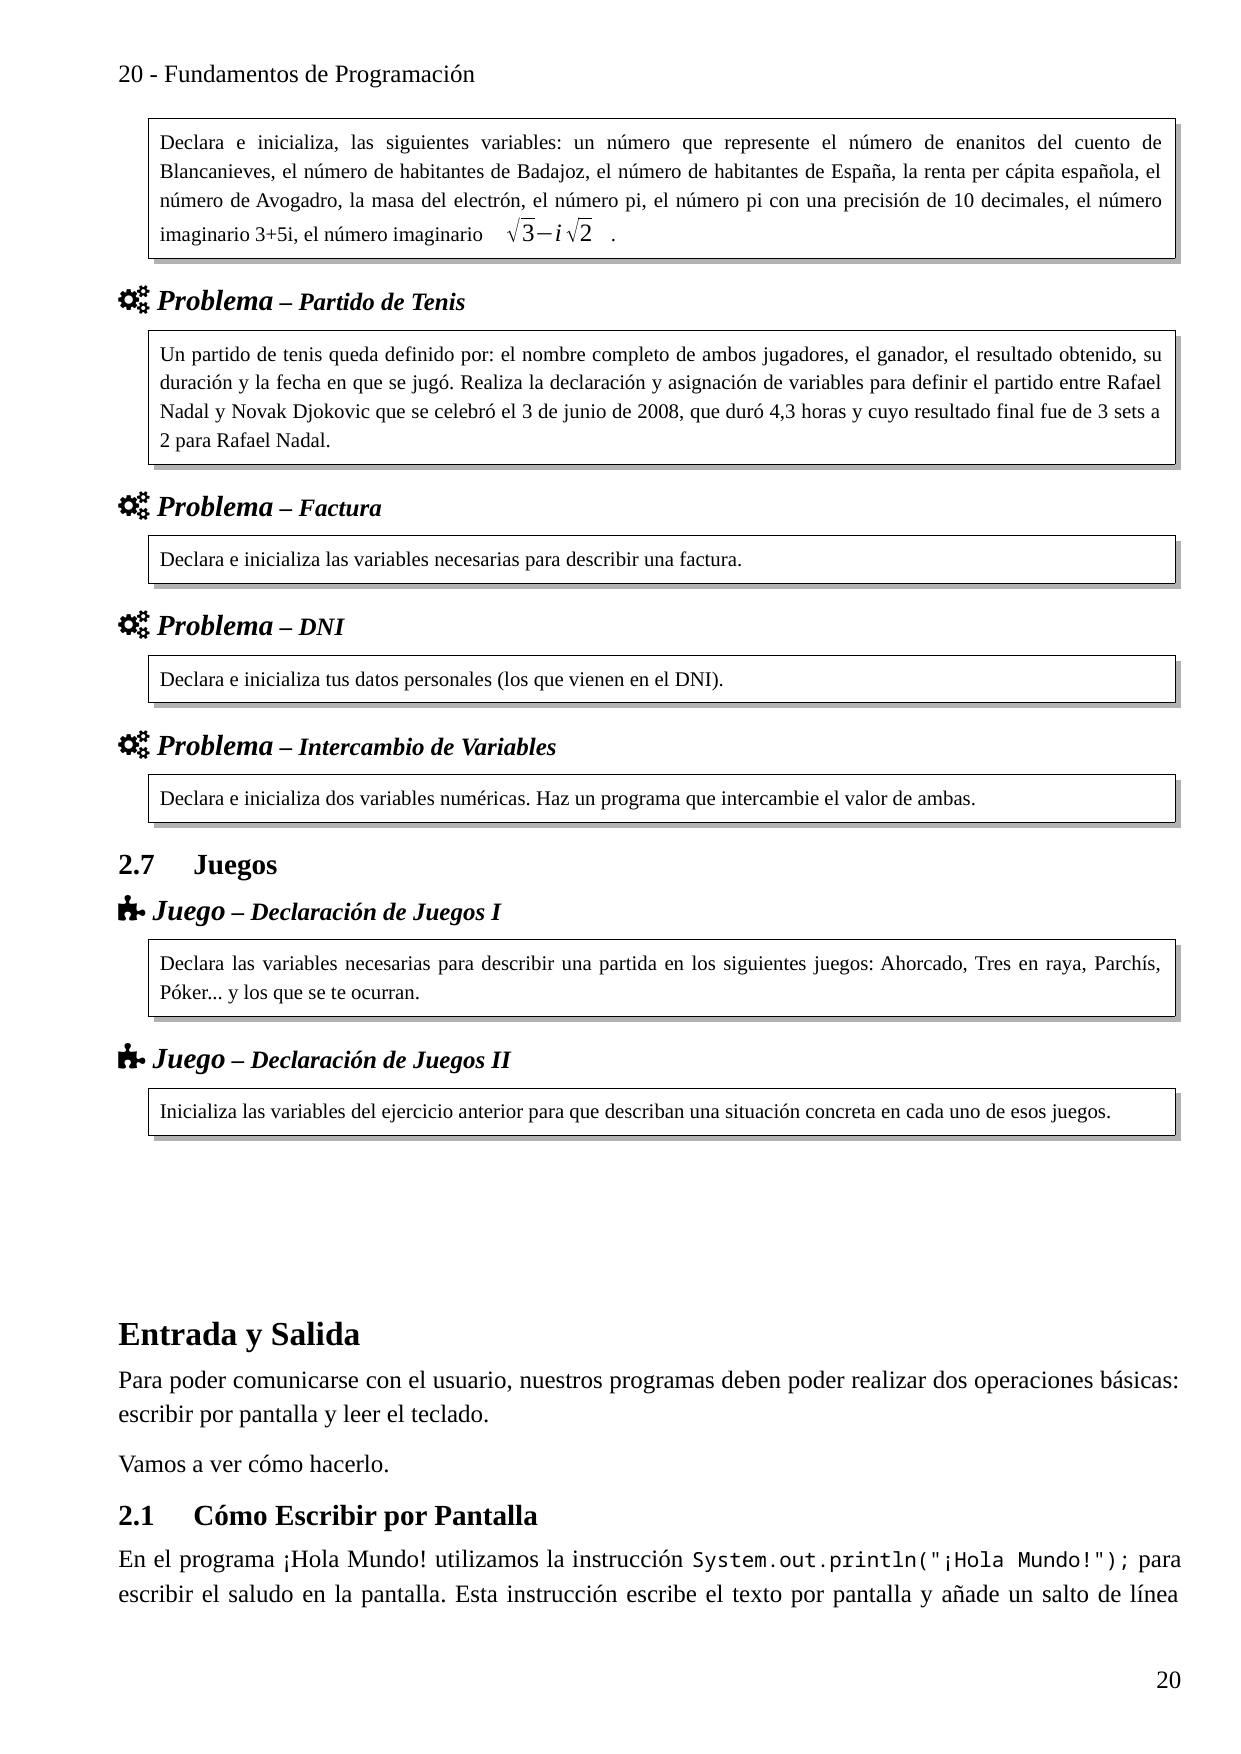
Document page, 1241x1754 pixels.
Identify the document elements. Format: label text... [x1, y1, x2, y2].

text  Juego – Declaración de Juegos II [118, 1041, 1181, 1075]
subtitle Juegos [118, 847, 1181, 881]
text  Problema – Partido de Tenis [118, 283, 1181, 317]
subtitle Cómo Escribir por Pantalla [118, 1498, 1181, 1531]
text  Problema – Intercambio de Variables [118, 728, 1181, 761]
text En el programa ¡Hola Mundo! utilizamos la instrucción System.out.println("¡Hola Mundo!"); para escribir el saludo en la pantalla. Esta instrucción escribe el texto por pantalla y añade un salto de línea [118, 1544, 1181, 1608]
text Vamos a ver cómo hacerlo. [118, 1449, 1181, 1477]
text Declara las variables necesarias para describir una partida en los siguientes juegos: Ahorcado, Tres en raya, Parchís, Póker... y los que se te ocurran. [149, 940, 1175, 1016]
text  Problema – Factura [118, 489, 1181, 523]
text Para poder comunicarse con el usuario, nuestros programas deben poder realizar dos operaciones básicas: escribir por pantalla y leer el teclado. [118, 1365, 1181, 1428]
text Declara e inicializa dos variables numéricas. Haz un programa que intercambie el valor de ambas. [149, 775, 1175, 822]
text Un partido de tenis queda definido por: el nombre completo de ambos jugadores, el ganador, el resultado obtenido, su duración y la fecha en que se jugó. Realiza la declaración y asignación de variables para definir el partido entre Rafael Nadal y Novak Djokovic que se celebró el 3 de junio de 2008, que duró 4,3 horas y cuyo resultado final fue de 3 sets a 2 para Rafael Nadal. [149, 331, 1175, 464]
text Declara e inicializa las variables necesarias para describir una factura. [149, 536, 1175, 583]
text  Juego – Declaración de Juegos I [118, 893, 1181, 927]
text Inicializa las variables del ejercicio anterior para que describan una situación concreta en cada uno de esos juegos. [149, 1089, 1175, 1135]
text Declara e inicializa, las siguientes variables: un número que represente el número de enanitos del cuento de Blancanieves, el número de habitantes de Badajoz, el número de habitantes de España, la renta per cápita española, el número de Avogadro, la masa del electrón, el número pi, el número pi con una precisión de 10 decimales, el número imaginario 3+5i, el número imaginario . [149, 119, 1175, 258]
text Declara e inicializa tus datos personales (los que vienen en el DNI). [149, 656, 1175, 702]
subtitle Entrada y Salida [118, 1314, 1181, 1353]
text  Problema – DNI [118, 608, 1181, 642]
